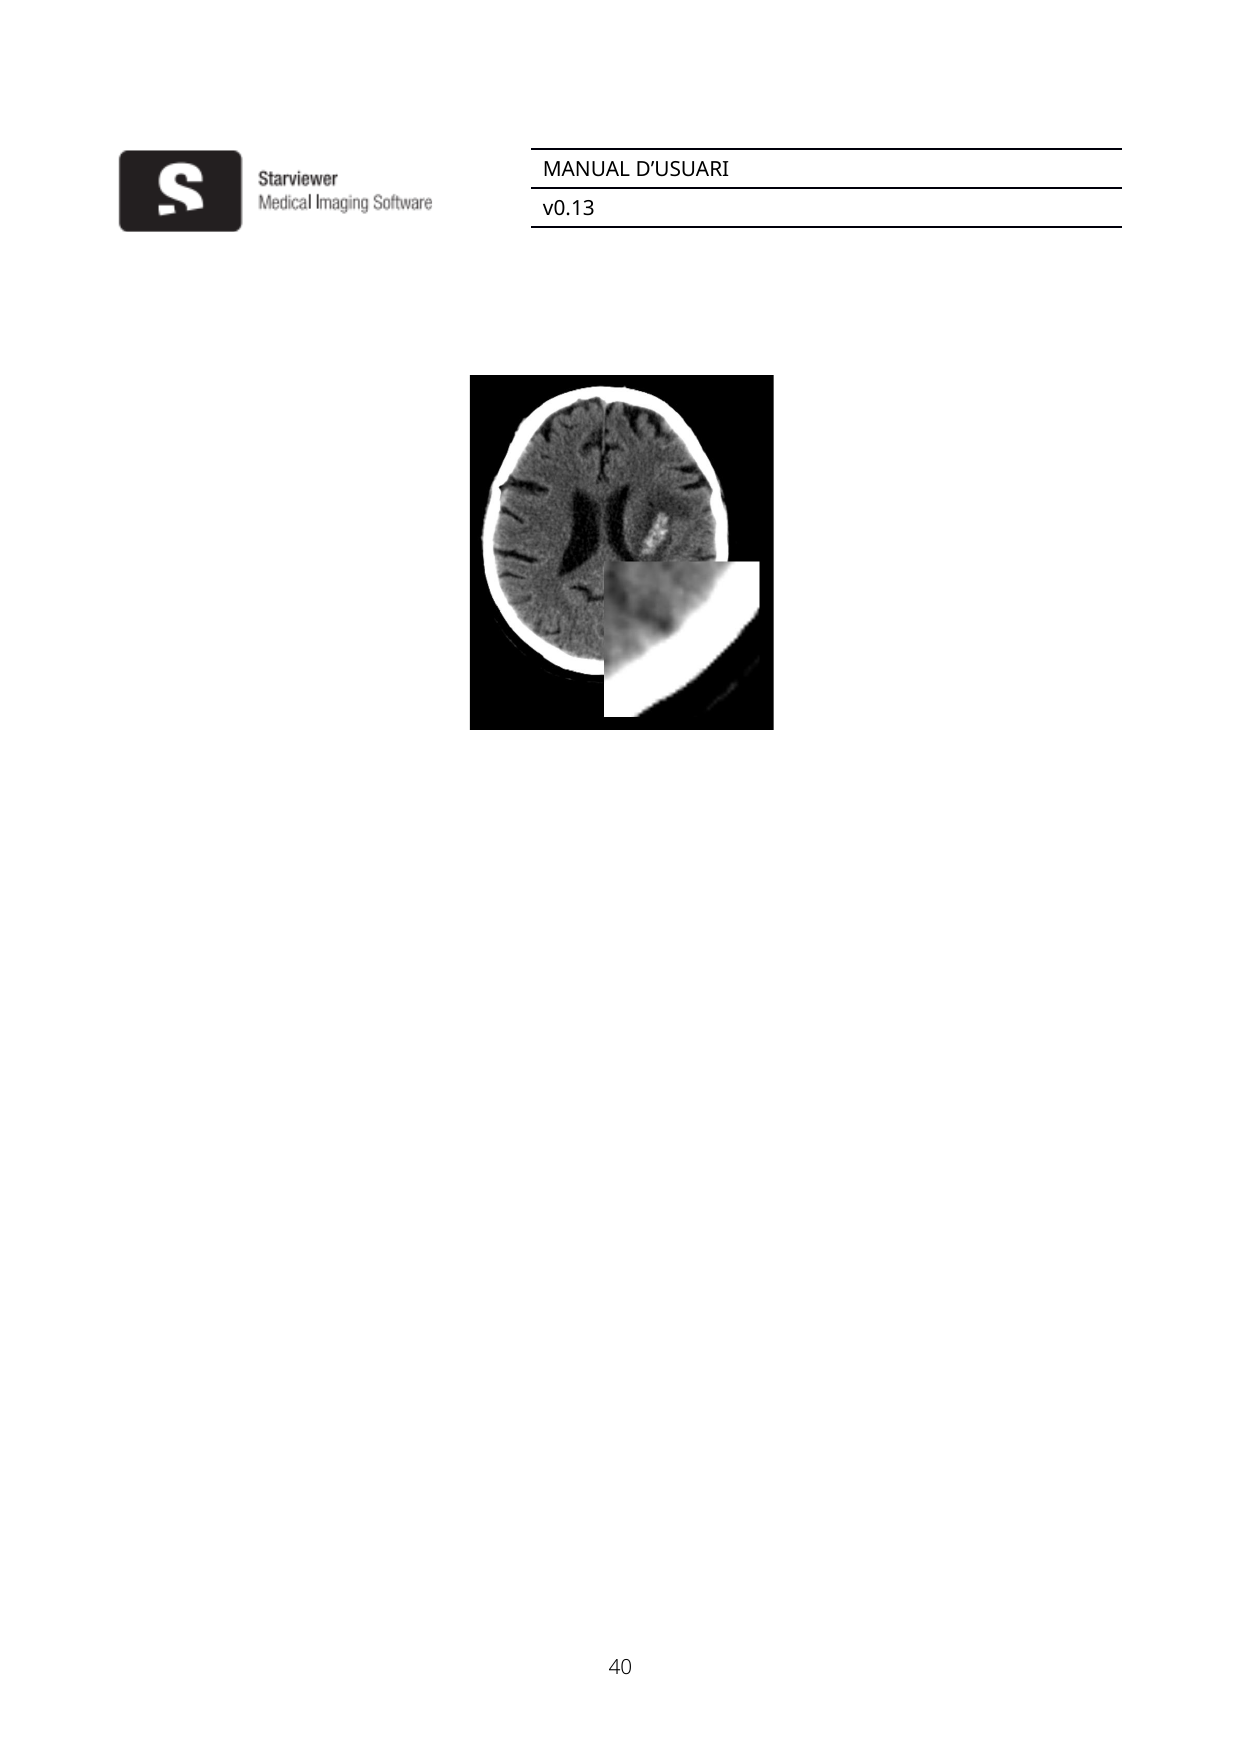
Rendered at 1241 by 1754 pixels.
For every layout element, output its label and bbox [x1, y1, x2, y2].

picture [469, 375, 774, 730]
